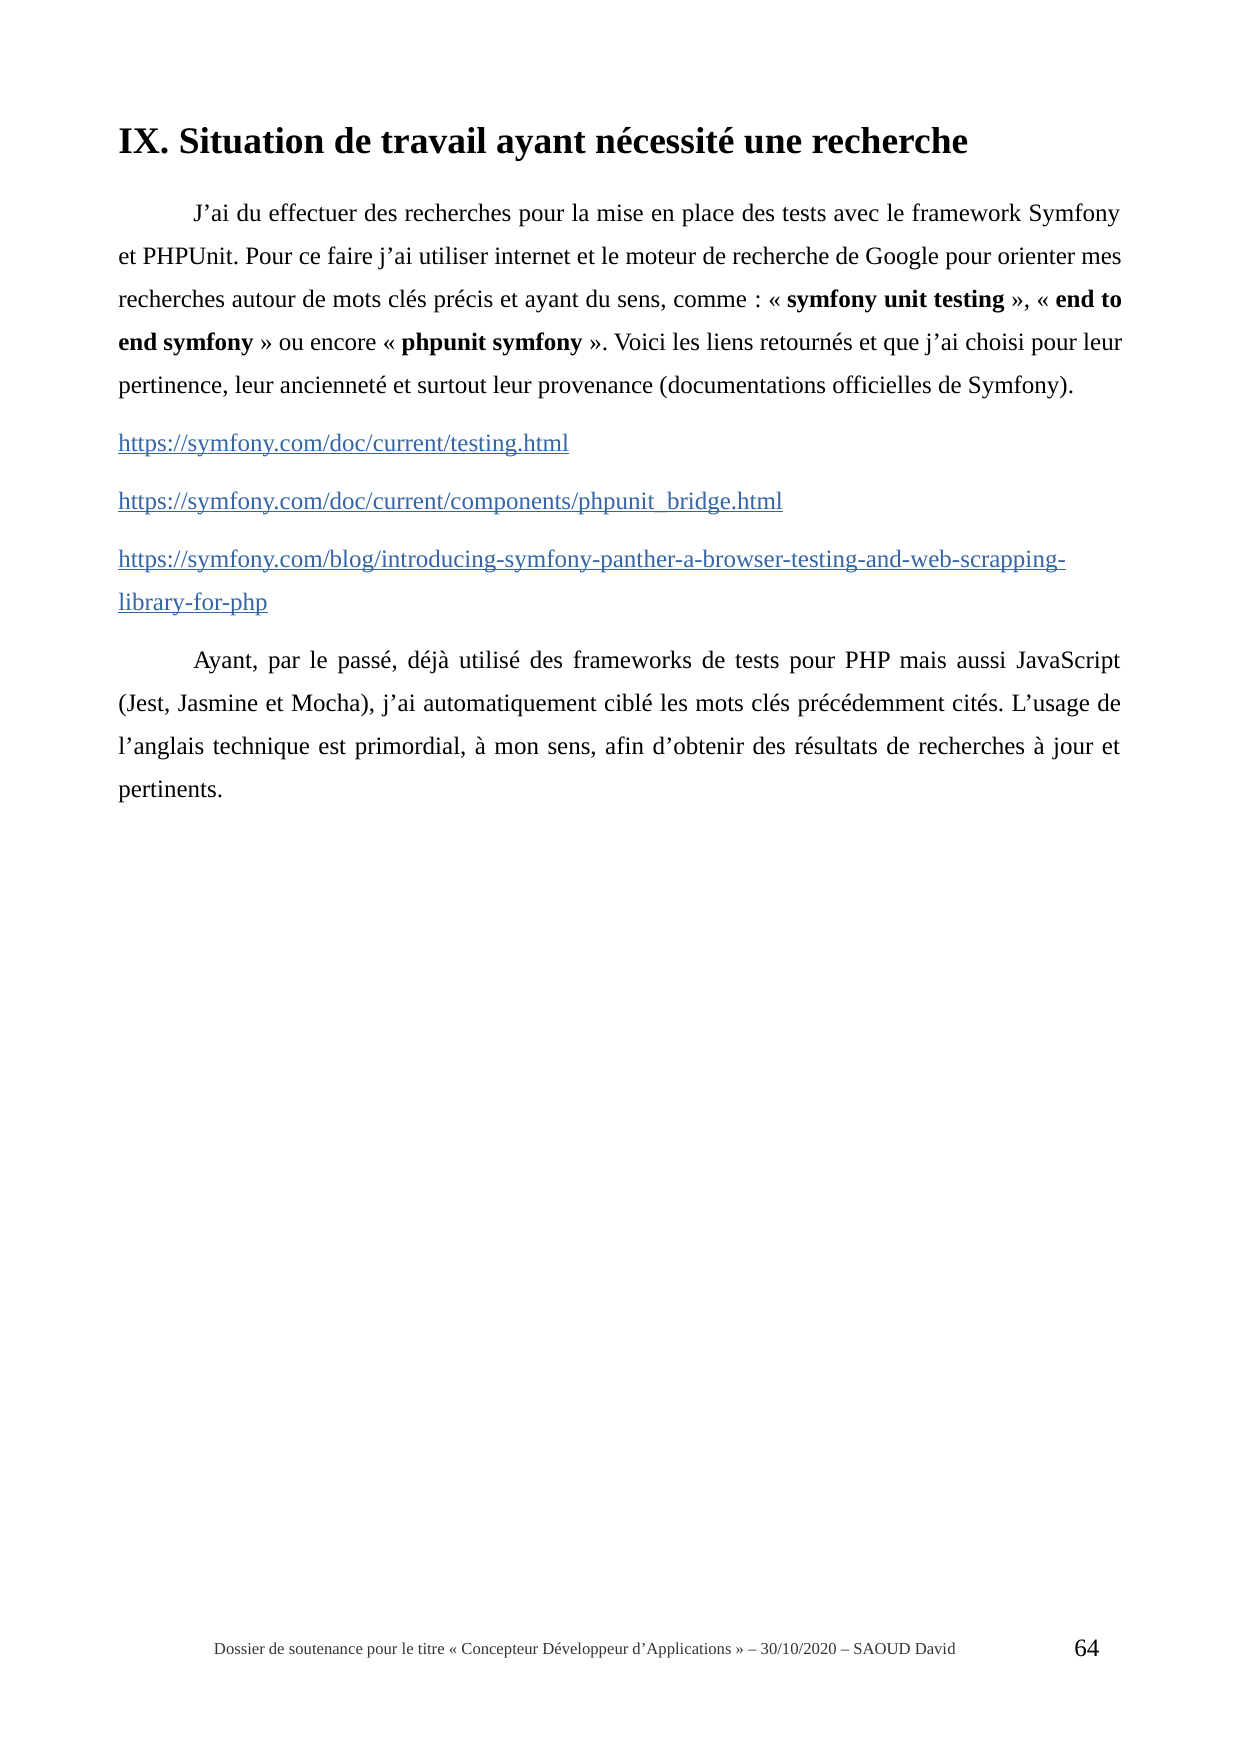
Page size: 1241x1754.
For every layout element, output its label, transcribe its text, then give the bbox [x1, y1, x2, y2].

text J’ai du effectuer des recherches pour la mise en place des tests avec le framework Symfony et PHPUnit. Pour ce faire j’ai utiliser internet et le moteur de recherche de Google pour orienter mes recherches autour de mots clés précis et ayant du sens, comme : « symfony unit testing », « end to end symfony » ou encore « phpunit symfony ». Voici les liens retournés et que j’ai choisi pour leur pertinence, leur ancienneté et surtout leur provenance (documentations officielles de Symfony). [118, 198, 1122, 399]
text https://symfony.com/doc/current/testing.html [118, 428, 1122, 457]
text Ayant, par le passé, déjà utilisé des frameworks de tests pour PHP mais aussi JavaScript (Jest, Jasmine et Mocha), j’ai automatiquement ciblé les mots clés précédemment cités. L’usage de l’anglais technique est primordial, à mon sens, afin d’obtenir des résultats de recherches à jour et pertinents. [118, 645, 1122, 803]
text https://symfony.com/doc/current/components/phpunit_bridge.html [118, 486, 1122, 515]
text https://symfony.com/blog/introducing-symfony-panther-a-browser-testing-and-web-scrapping-library-for-php [118, 544, 1122, 616]
subtitle IX. Situation de travail ayant nécessité une recherche [118, 118, 1122, 161]
